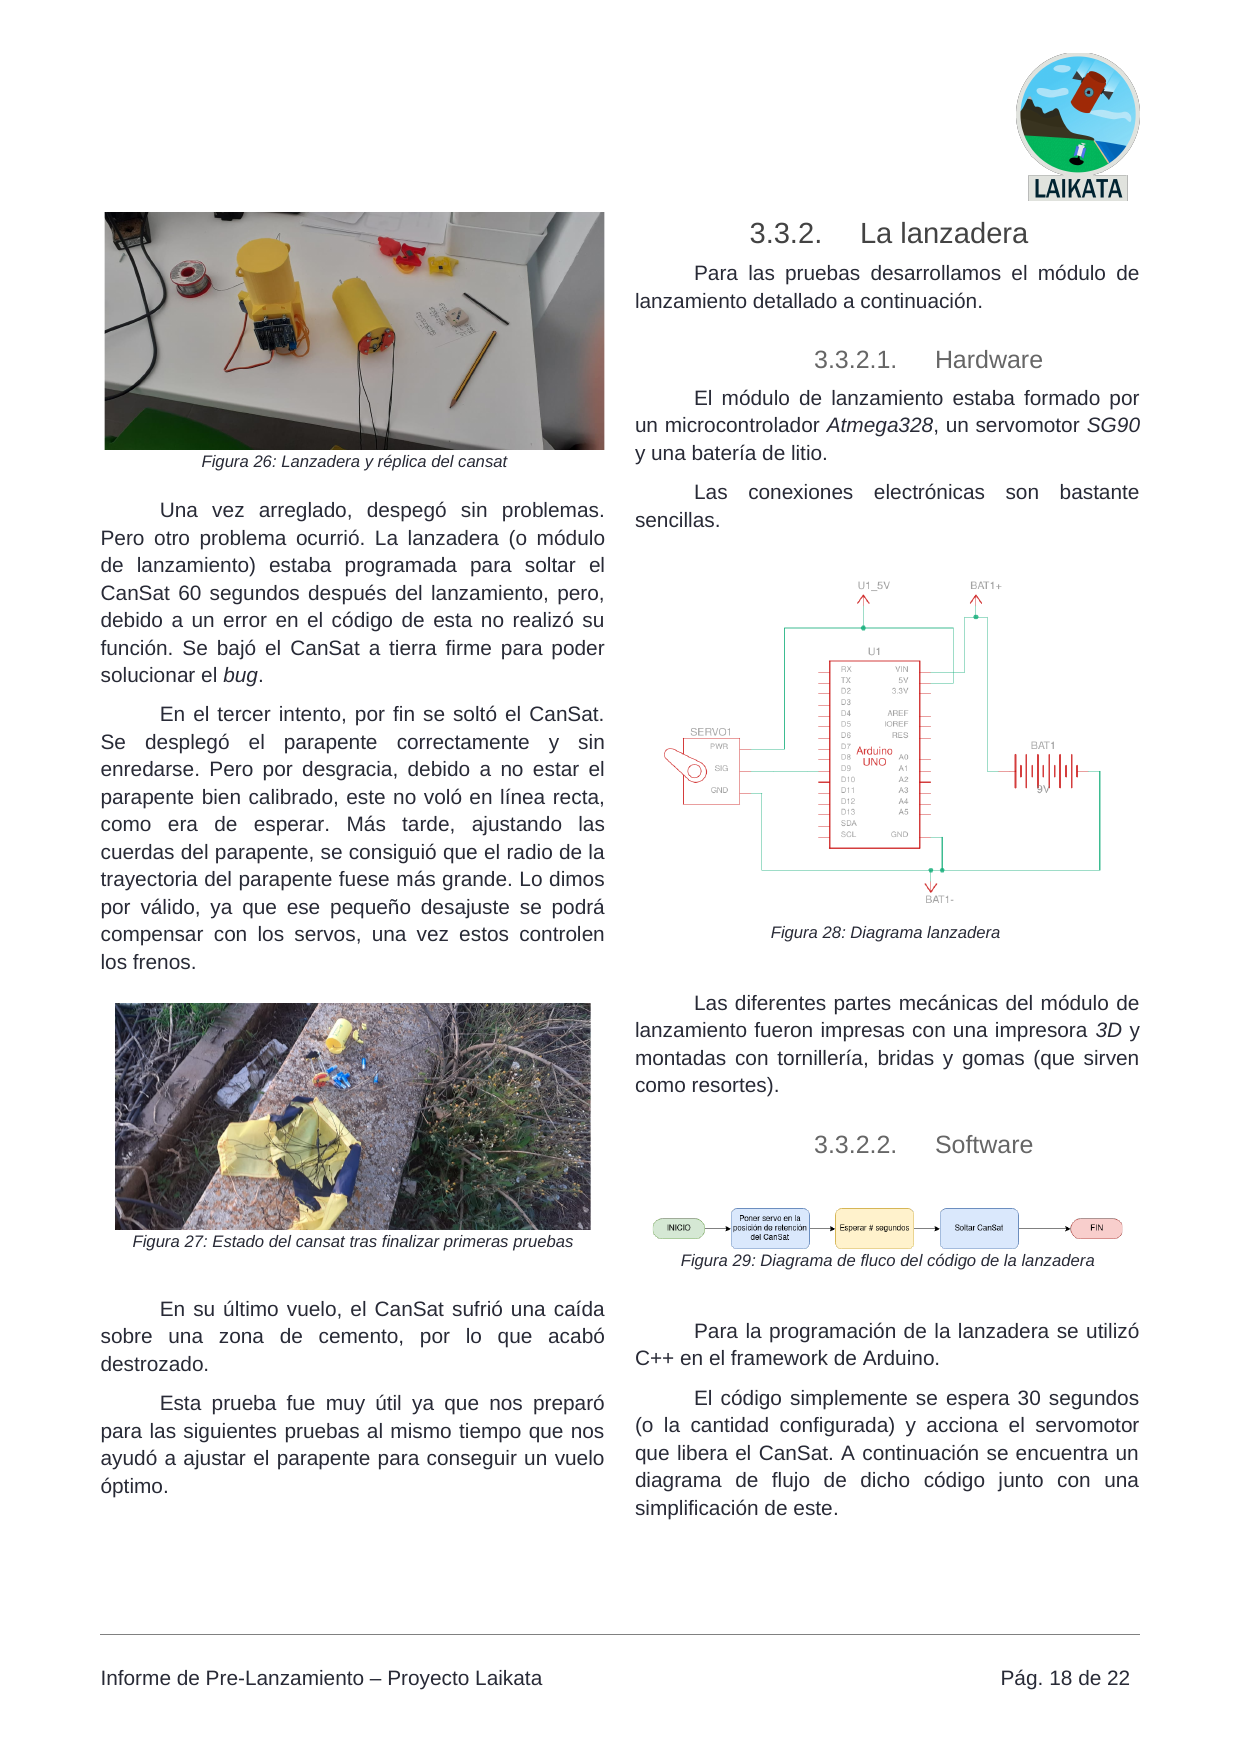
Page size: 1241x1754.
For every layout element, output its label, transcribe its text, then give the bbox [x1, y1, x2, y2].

text El código simplemente se espera 30 segundos (o la cantidad configurada) y acciona el servomotor que libera el CanSat. A continuación se encuentra un diagrama de flujo de dicho código junto con una simplificación de este. [635, 1386, 1140, 1519]
picture [652, 1208, 1123, 1249]
text Una vez arreglado, despegó sin problemas. Pero otro problema ocurrió. La lanzadera (o módulo de lanzamiento) estaba programada para soltar el CanSat 60 segundos después del lanzamiento, pero, debido a un error en el código de esta no realizó su función. Se bajó el CanSat a tierra firme para poder solucionar el bug. [100, 216, 607, 687]
text En su último vuelo, el CanSat sufrió una caída sobre una zona de cemento, por lo que acabó destrozado. [100, 989, 605, 1376]
picture [104, 212, 605, 450]
text Para las pruebas desarrollamos el módulo de lanzamiento detallado a continuación. [635, 261, 1140, 313]
text Para la programación de la lanzadera se utilizó C++ en el framework de Arduino. [635, 1270, 1140, 1370]
picture [1016, 53, 1140, 201]
text Las diferentes partes mecánicas del módulo de lanzamiento fueron impresas con una impresora 3D y montadas con tornillería, bridas y gomas (que sirven como resortes). [635, 991, 1140, 1097]
text Las conexiones electrónicas son bastante sencillas. [635, 480, 1140, 532]
text Figura 29: Diagrama de fluco del código de la lanzadera [635, 1209, 1140, 1270]
text Figura 26: Lanzadera y réplica del cansat [102, 213, 607, 471]
text El módulo de lanzamiento estaba formado por un microcontrolador Atmega328, un servomotor SG90 y una batería de litio. [635, 386, 1140, 465]
picture [115, 1003, 591, 1230]
text En el tercer intento, por fin se soltó el CanSat. Se desplegó el parapente correctamente y sin enredarse. Pero por desgracia, debido a no estar el parapente bien calibrado, este no voló en línea recta, como era de esperar. Más tarde, ajustando las cuerdas del parapente, se consiguió que el radio de la trayectoria del parapente fuese más grande. Lo dimos por válido, ya que ese pequeño desajuste se podrá compensar con los servos, una vez estos controlen los frenos. [100, 702, 605, 974]
text Figura 27: Estado del cansat tras finalizar primeras pruebas [105, 1004, 601, 1251]
subtitle Hardware [897, 345, 1140, 374]
text Figura 28: Diagrama lanzadera [635, 562, 1136, 942]
picture [640, 561, 1132, 920]
text [635, 1170, 1140, 1209]
text Esta prueba fue muy útil ya que nos preparó para las siguientes pruebas al mismo tiempo que nos ayudó a ajustar el parapente para conseguir un vuelo óptimo. [100, 1391, 605, 1497]
subtitle Software [897, 1130, 1140, 1159]
subtitle La lanzadera [822, 216, 1140, 249]
